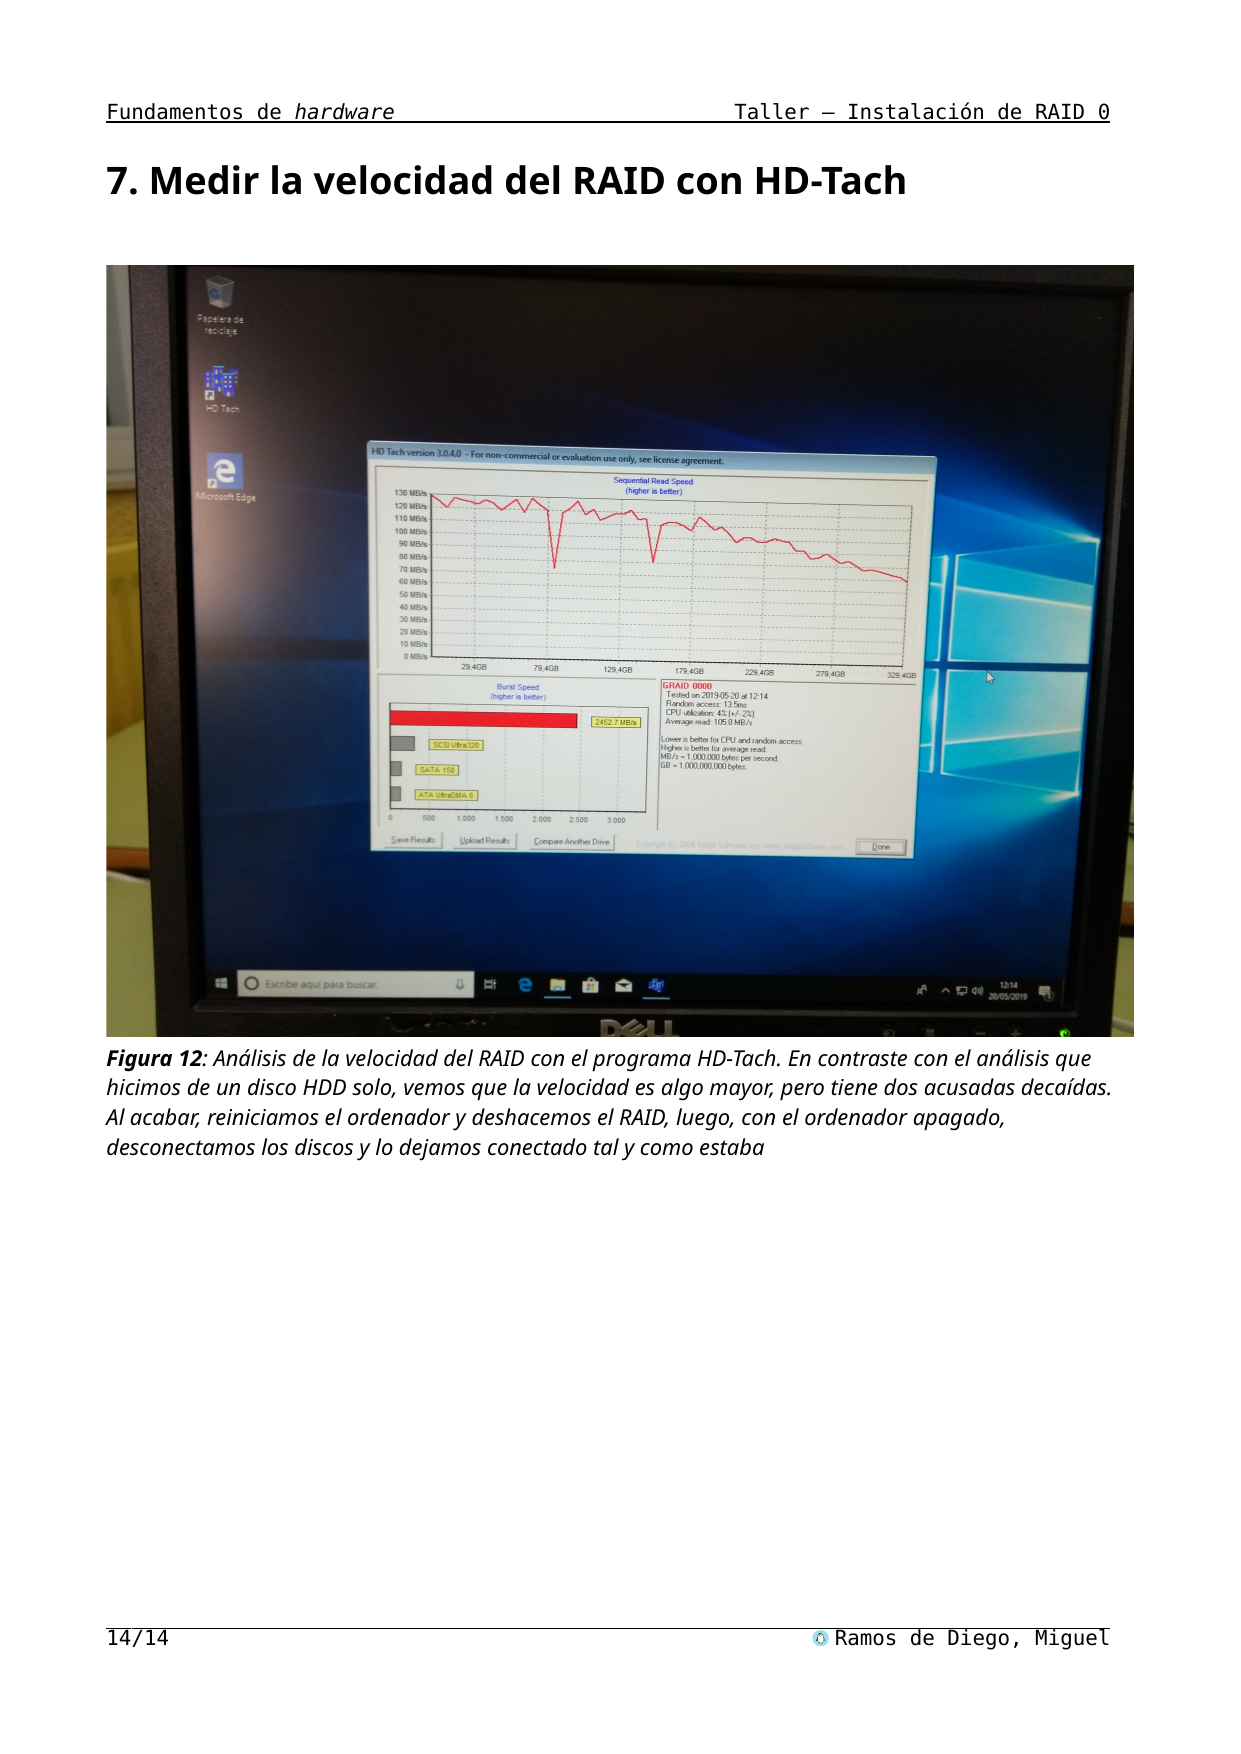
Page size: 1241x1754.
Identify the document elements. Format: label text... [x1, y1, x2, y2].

picture [106, 265, 1134, 1037]
subtitle 7. Medir la velocidad del RAID con HD-Tach [106, 154, 1134, 206]
text Figura 12: Análisis de la velocidad del RAID con el programa HD-Tach. En contraste con el análisis que hicimos de un disco HDD solo, vemos que la velocidad es algo mayor, pero tiene dos acusadas decaídas. Al acabar, reiniciamos el ordenador y deshacemos el RAID, luego, con el ordenador apagado, desconectamos los discos y lo dejamos conectado tal y como estaba [106, 1037, 1134, 1162]
